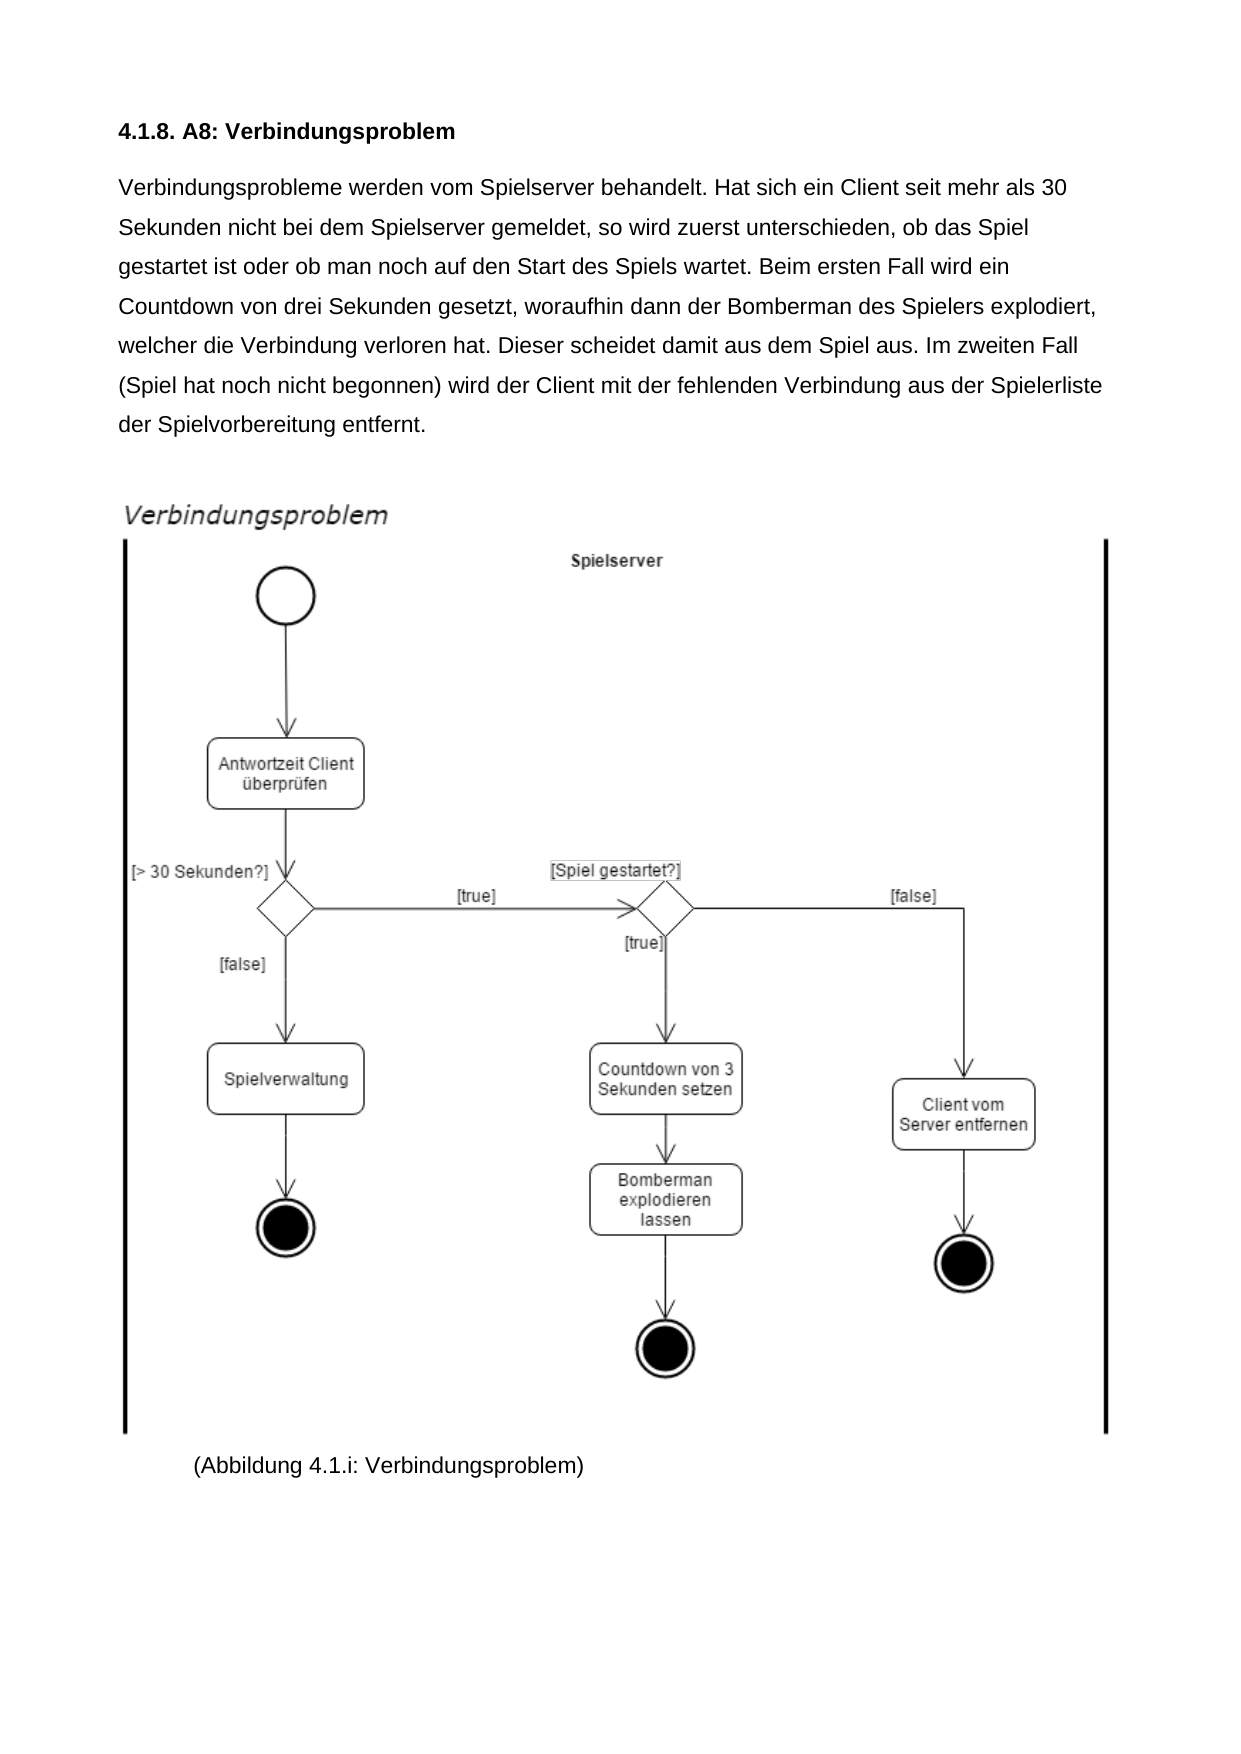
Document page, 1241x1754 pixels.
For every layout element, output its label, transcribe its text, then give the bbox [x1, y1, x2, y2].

text (Abbildung 4.1.i: Verbindungsproblem) [118, 523, 1122, 1478]
text 4.1.8. A8: Verbindungsproblem [118, 118, 1122, 144]
text Verbindungsprobleme werden vom Spielserver behandelt. Hat sich ein Client seit mehr als 30 Sekunden nicht bei dem Spielserver gemeldet, so wird zuerst unterschieden, ob das Spiel gestartet ist oder ob man noch auf den Start des Spiels wartet. Beim ersten Fall wird ein Countdown von drei Sekunden gesetzt, woraufhin dann der Bomberman des Spielers explodiert, welcher die Verbindung verloren hat. Dieser scheidet damit aus dem Spiel aus. Im zweiten Fall (Spiel hat noch nicht begonnen) wird der Client mit der fehlenden Verbindung aus der Spielerliste der Spielvorbereitung entfernt. [118, 174, 1122, 437]
